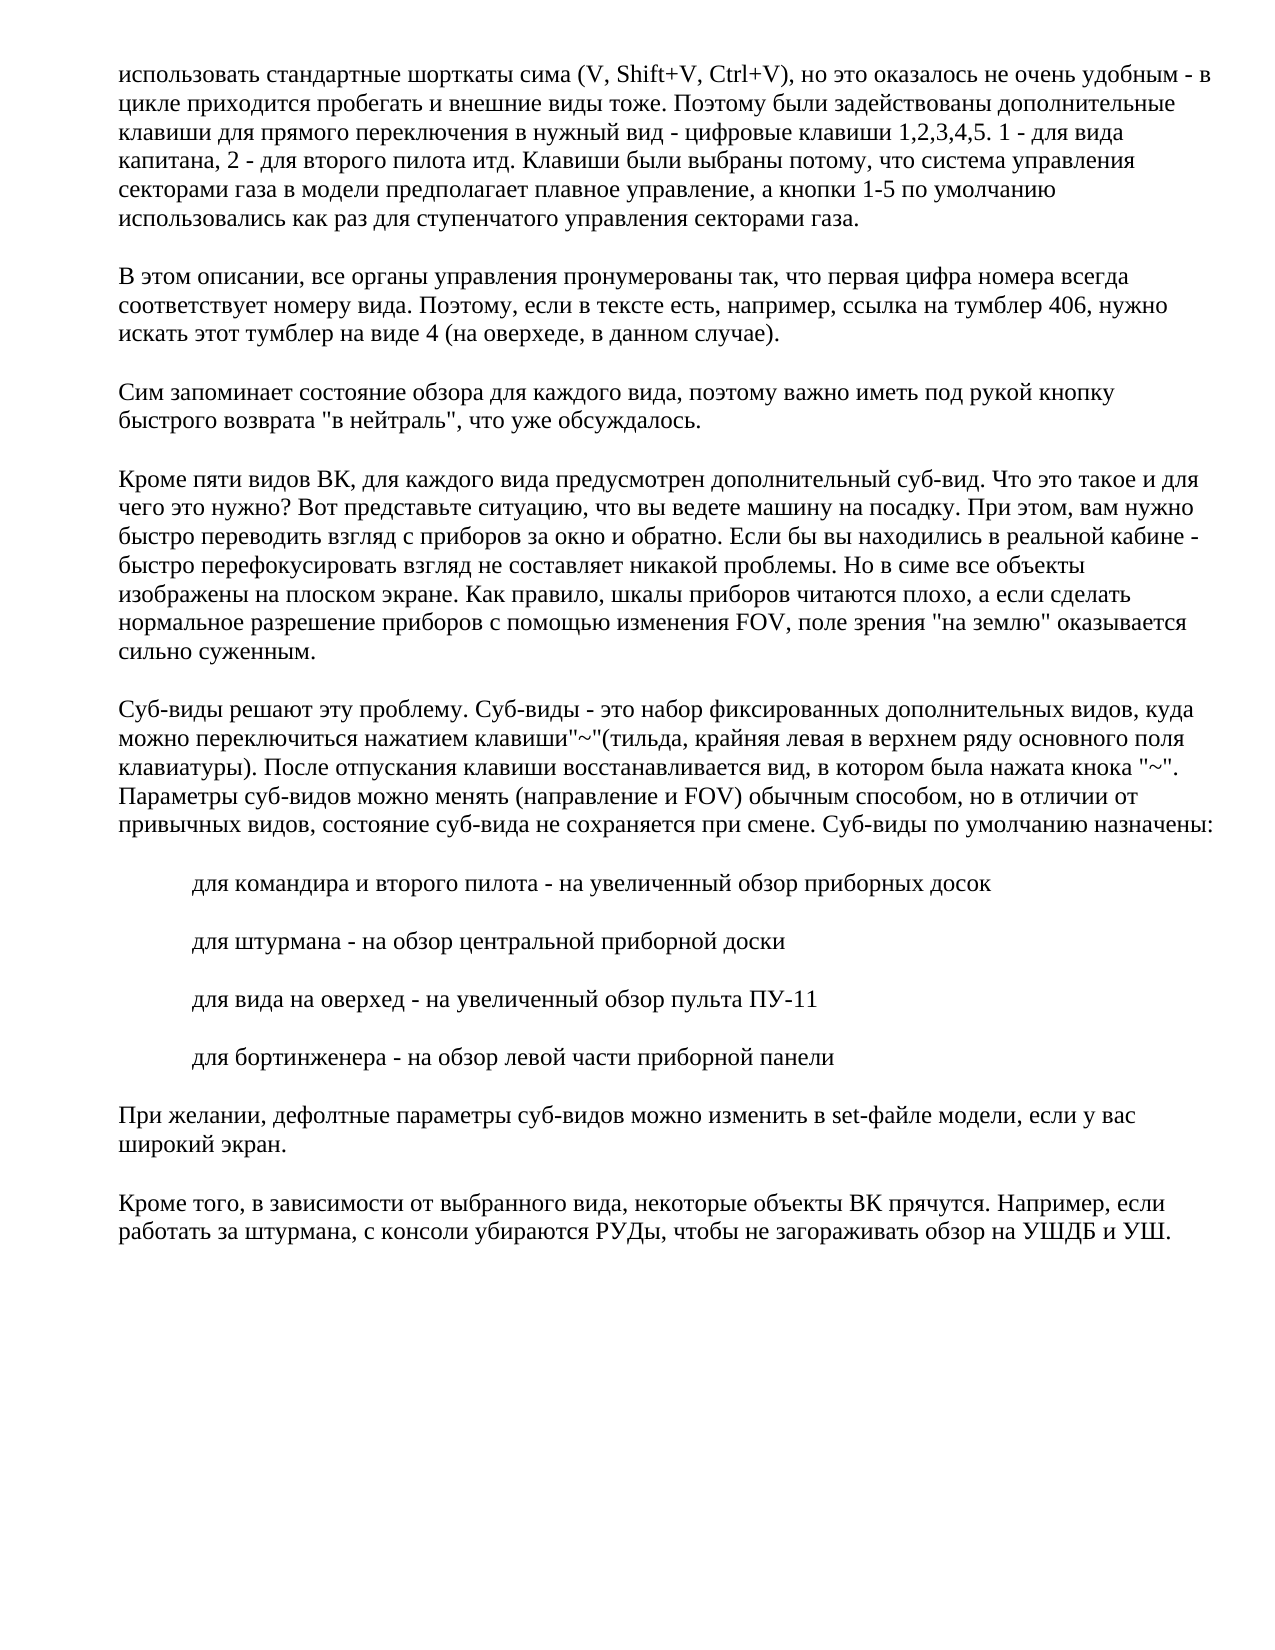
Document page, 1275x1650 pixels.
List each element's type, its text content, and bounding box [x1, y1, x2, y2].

text При желании, дефолтные параметры суб-видов можно изменить в set-файле модели, если у вас широкий экран. [118, 1101, 1216, 1158]
list для бортинженера - на обзор левой части приборной панели [162, 1042, 1216, 1071]
text использовать стандартные шорткаты сима (V, Shift+V, Ctrl+V), но это оказалось не очень удобным - в цикле приходится пробегать и внешние виды тоже. Поэтому были задействованы дополнительные клавиши для прямого переключения в нужный вид - цифровые клавиши 1,2,3,4,5. 1 - для вида капитана, 2 - для второго пилота итд. Клавиши были выбраны потому, что система управления секторами газа в модели предполагает плавное управление, а кнопки 1-5 по умолчанию использовались как раз для ступенчатого управления секторами газа. [118, 59, 1216, 232]
list для вида на оверхед - на увеличенный обзор пульта ПУ-11 [162, 984, 1216, 1013]
text Кроме пяти видов ВК, для каждого вида предусмотрен дополнительный суб-вид. Что это такое и для чего это нужно? Вот представьте ситуацию, что вы ведете машину на посадку. При этом, вам нужно быстро переводить взгляд с приборов за окно и обратно. Если бы вы находились в реальной кабине - быстро перефокусировать взгляд не составляет никакой проблемы. Но в симе все объекты изображены на плоском экране. Как правило, шкалы приборов читаются плохо, а если сделать нормальное разрешение приборов с помощью изменения FOV, поле зрения "на землю" оказывается сильно суженным. [118, 464, 1216, 665]
text В этом описании, все органы управления пронумерованы так, что первая цифра номера всегда соответствует номеру вида. Поэтому, если в тексте есть, например, ссылка на тумблер 406, нужно искать этот тумблер на виде 4 (на оверхеде, в данном случае). [118, 261, 1216, 347]
text Суб-виды решают эту проблему. Суб-виды - это набор фиксированных дополнительных видов, куда можно переключиться нажатием клавиши"~"(тильда, крайняя левая в верхнем ряду основного поля клавиатуры). После отпускания клавиши восстанавливается вид, в котором была нажата кнока "~". Параметры суб-видов можно менять (направление и FOV) обычным способом, но в отличии от привычных видов, состояние суб-вида не сохраняется при смене. Суб-виды по умолчанию назначены: [118, 694, 1216, 838]
text Сим запоминает состояние обзора для каждого вида, поэтому важно иметь под рукой кнопку быстрого возврата "в нейтраль", что уже обсуждалось. [118, 377, 1216, 434]
list для штурмана - на обзор центральной приборной доски [162, 926, 1216, 955]
list для командира и второго пилота - на увеличенный обзор приборных досок [162, 868, 1216, 896]
text Кроме того, в зависимости от выбранного вида, некоторые объекты ВК прячутся. Например, если работать за штурмана, с консоли убираются РУДы, чтобы не загораживать обзор на УШДБ и УШ. [118, 1188, 1216, 1245]
